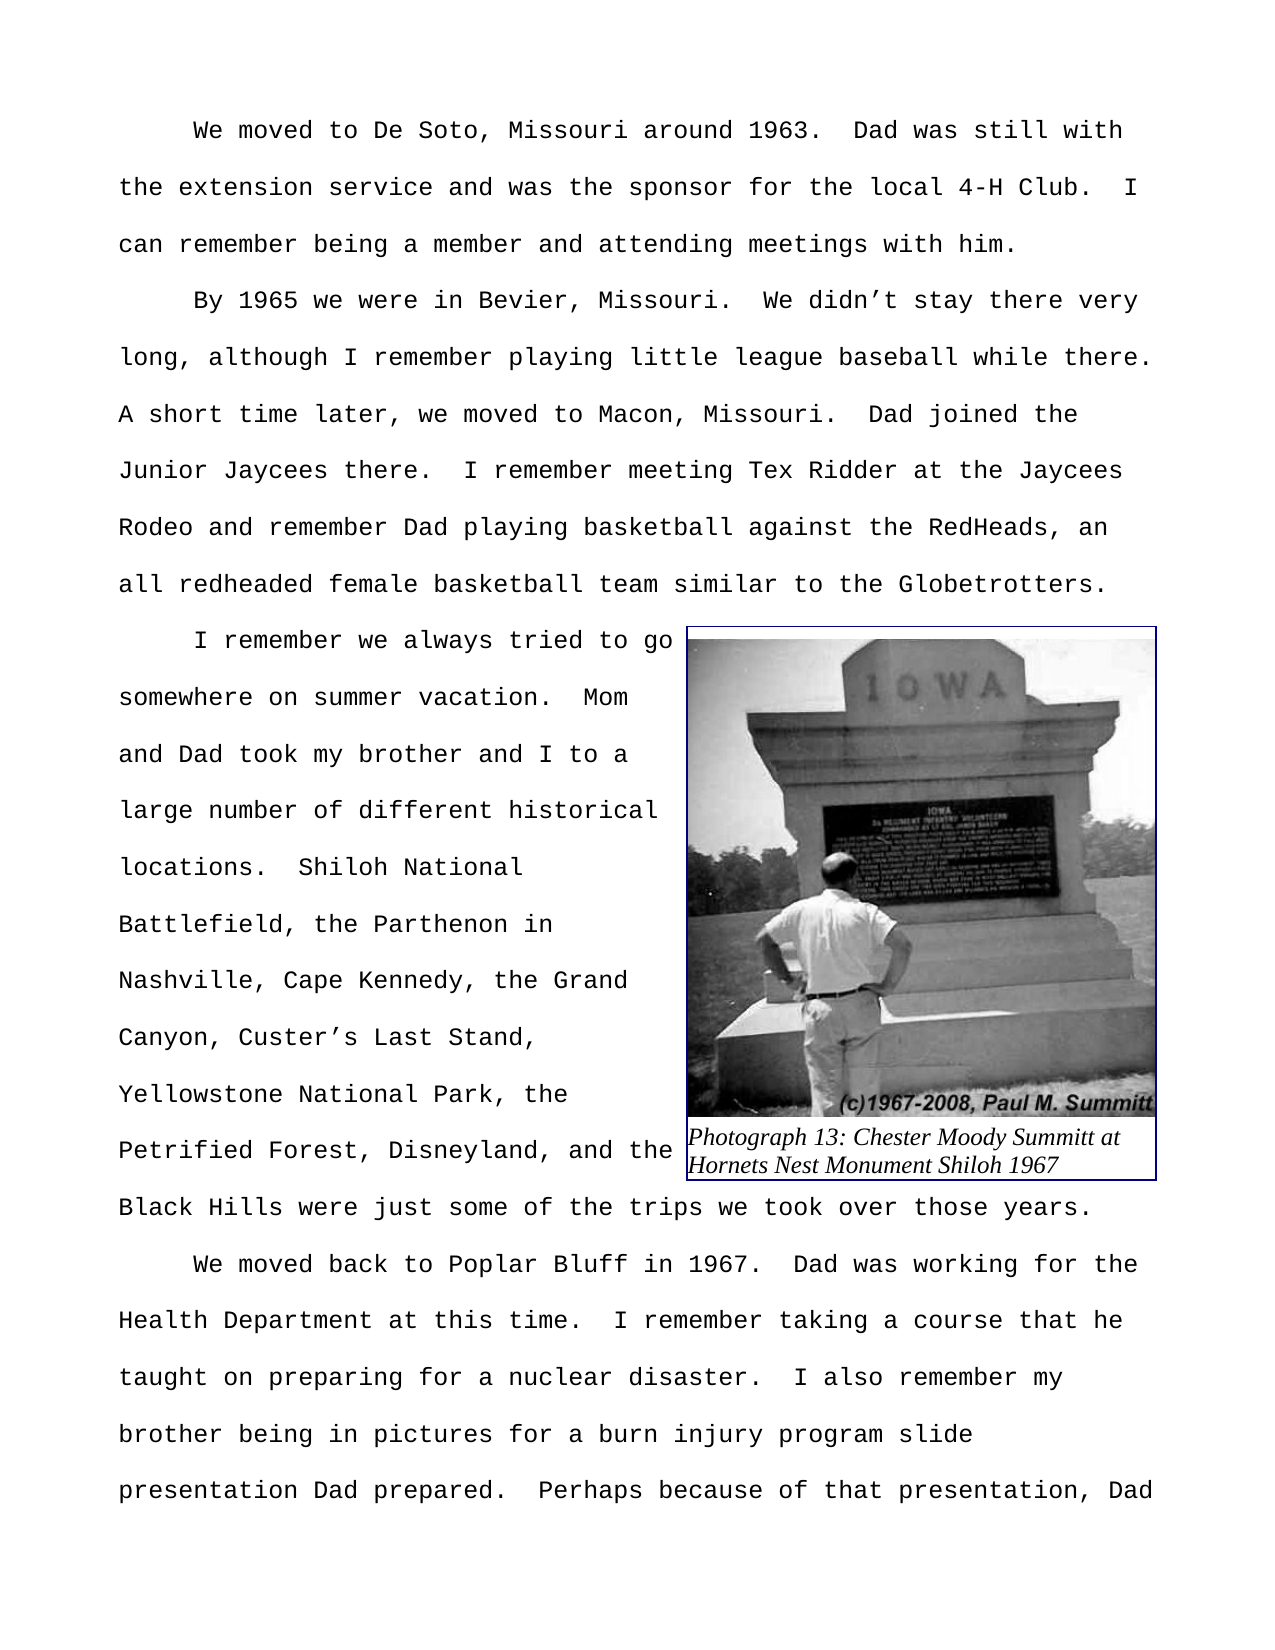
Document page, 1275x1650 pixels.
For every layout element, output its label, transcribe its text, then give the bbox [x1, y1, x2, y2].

text We moved to De Soto, Missouri around 1963. Dad was still with the extension service and was the sponsor for the local 4-H Club. I can remember being a member and attending meetings with him. [118, 118, 1157, 260]
text I remember we always tried to go somewhere on summer vacation. Mom and Dad took my brother and I to a large number of different historical locations. Shiloh National Battlefield, the Parthenon in Nashville, Cape Kennedy, the Grand Canyon, Custer’s Last Stand, Yellowstone National Park, the Petrified Forest, Disneyland, and the Black Hills were just some of the trips we took over those years. [118, 628, 1157, 1223]
text We moved back to Poplar Bluff in 1967. Dad was working for the Health Department at this time. I remember taking a course that he taught on preparing for a nuclear disaster. I also remember my brother being in pictures for a burn injury program slide presentation Dad prepared. Perhaps because of that presentation, Dad [118, 1251, 1157, 1506]
text By 1965 we were in Bevier, Missouri. We didn’t stay there very long, although I remember playing little league baseball while there. A short time later, we moved to Macon, Missouri. Dad joined the Junior Jaycees there. I remember meeting Tex Ridder at the Jaycees Rodeo and remember Dad playing basketball against the RedHeads, an all redheaded female basketball team similar to the Globetrotters. [118, 288, 1157, 600]
text Photograph 13: Chester Moody Summitt at Hornets Nest Monument Shiloh 1967 [688, 1117, 1155, 1179]
picture [688, 639, 1155, 1117]
